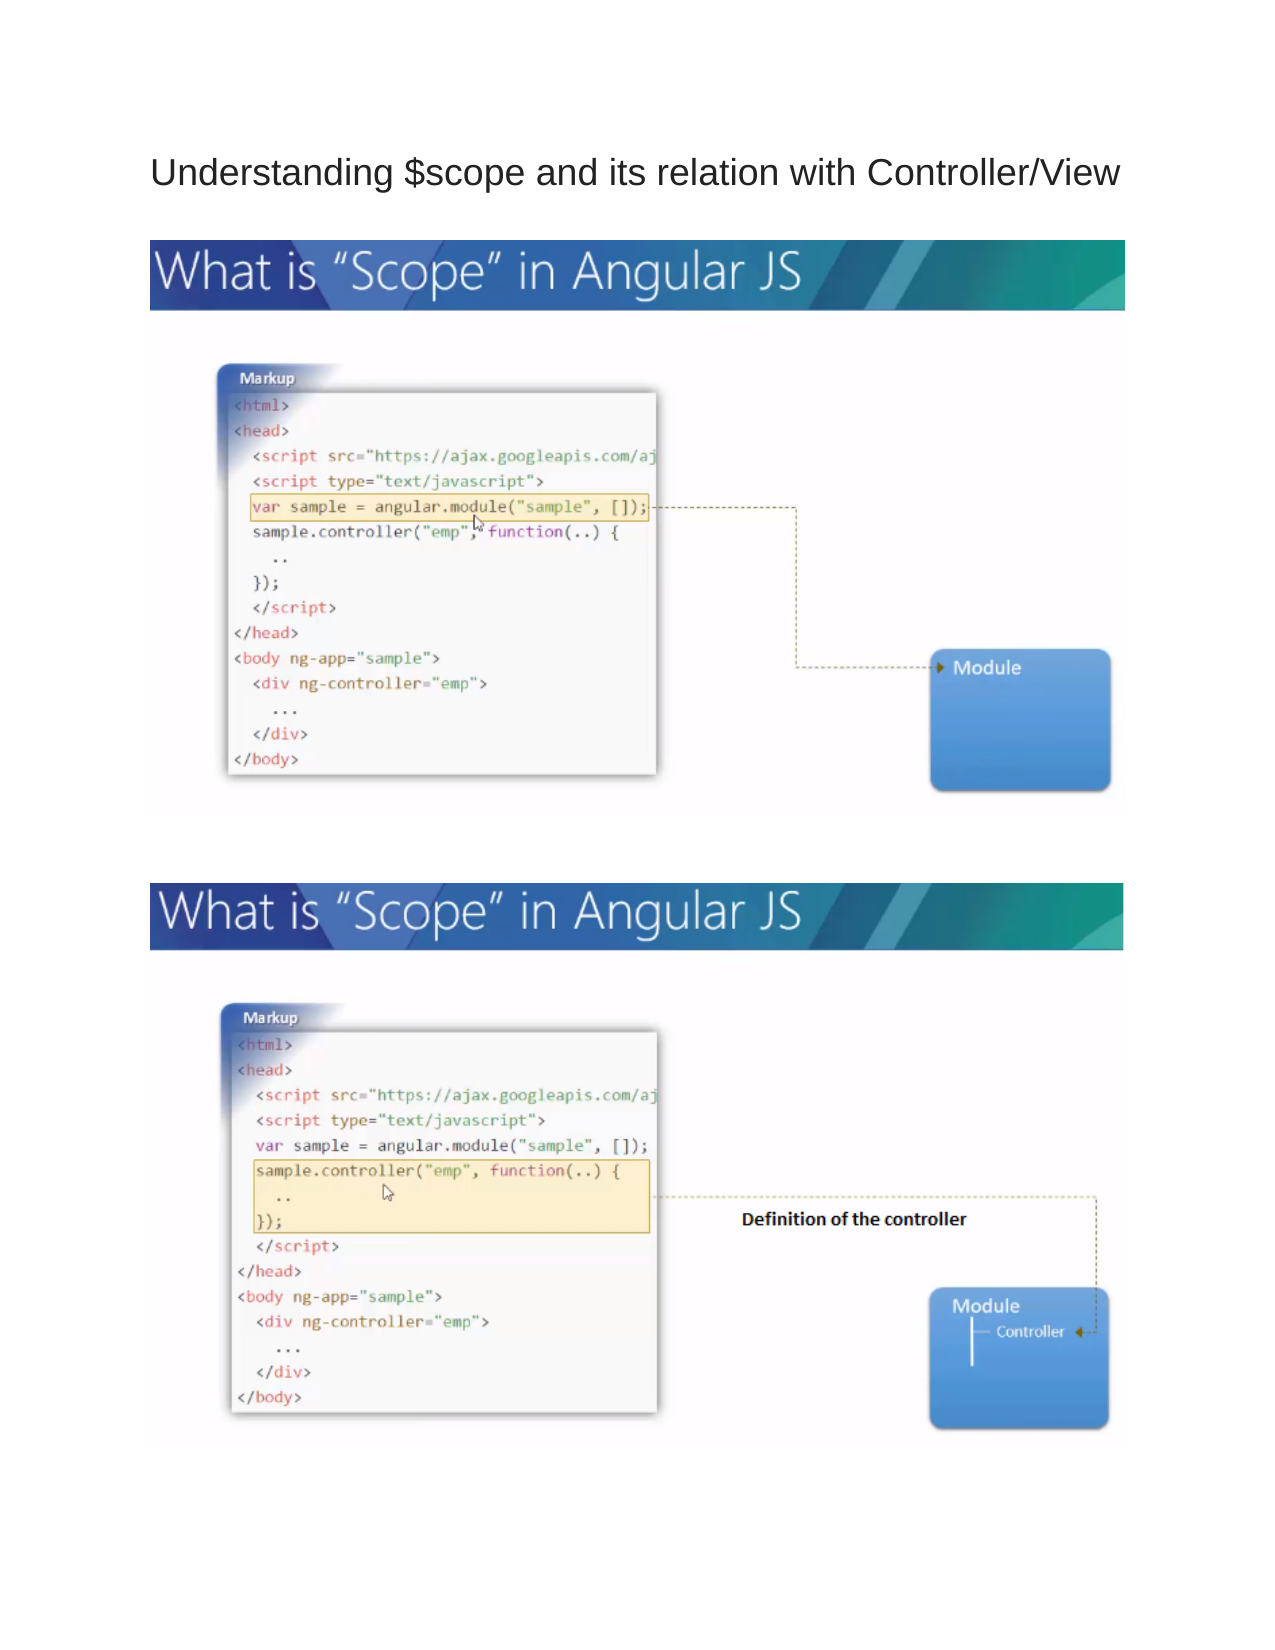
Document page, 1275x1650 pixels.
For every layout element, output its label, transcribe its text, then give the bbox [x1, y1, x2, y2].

subtitle Understanding $scope and its relation with Controller/View [150, 150, 1125, 193]
picture [150, 240, 1125, 817]
picture [150, 883, 1124, 1448]
